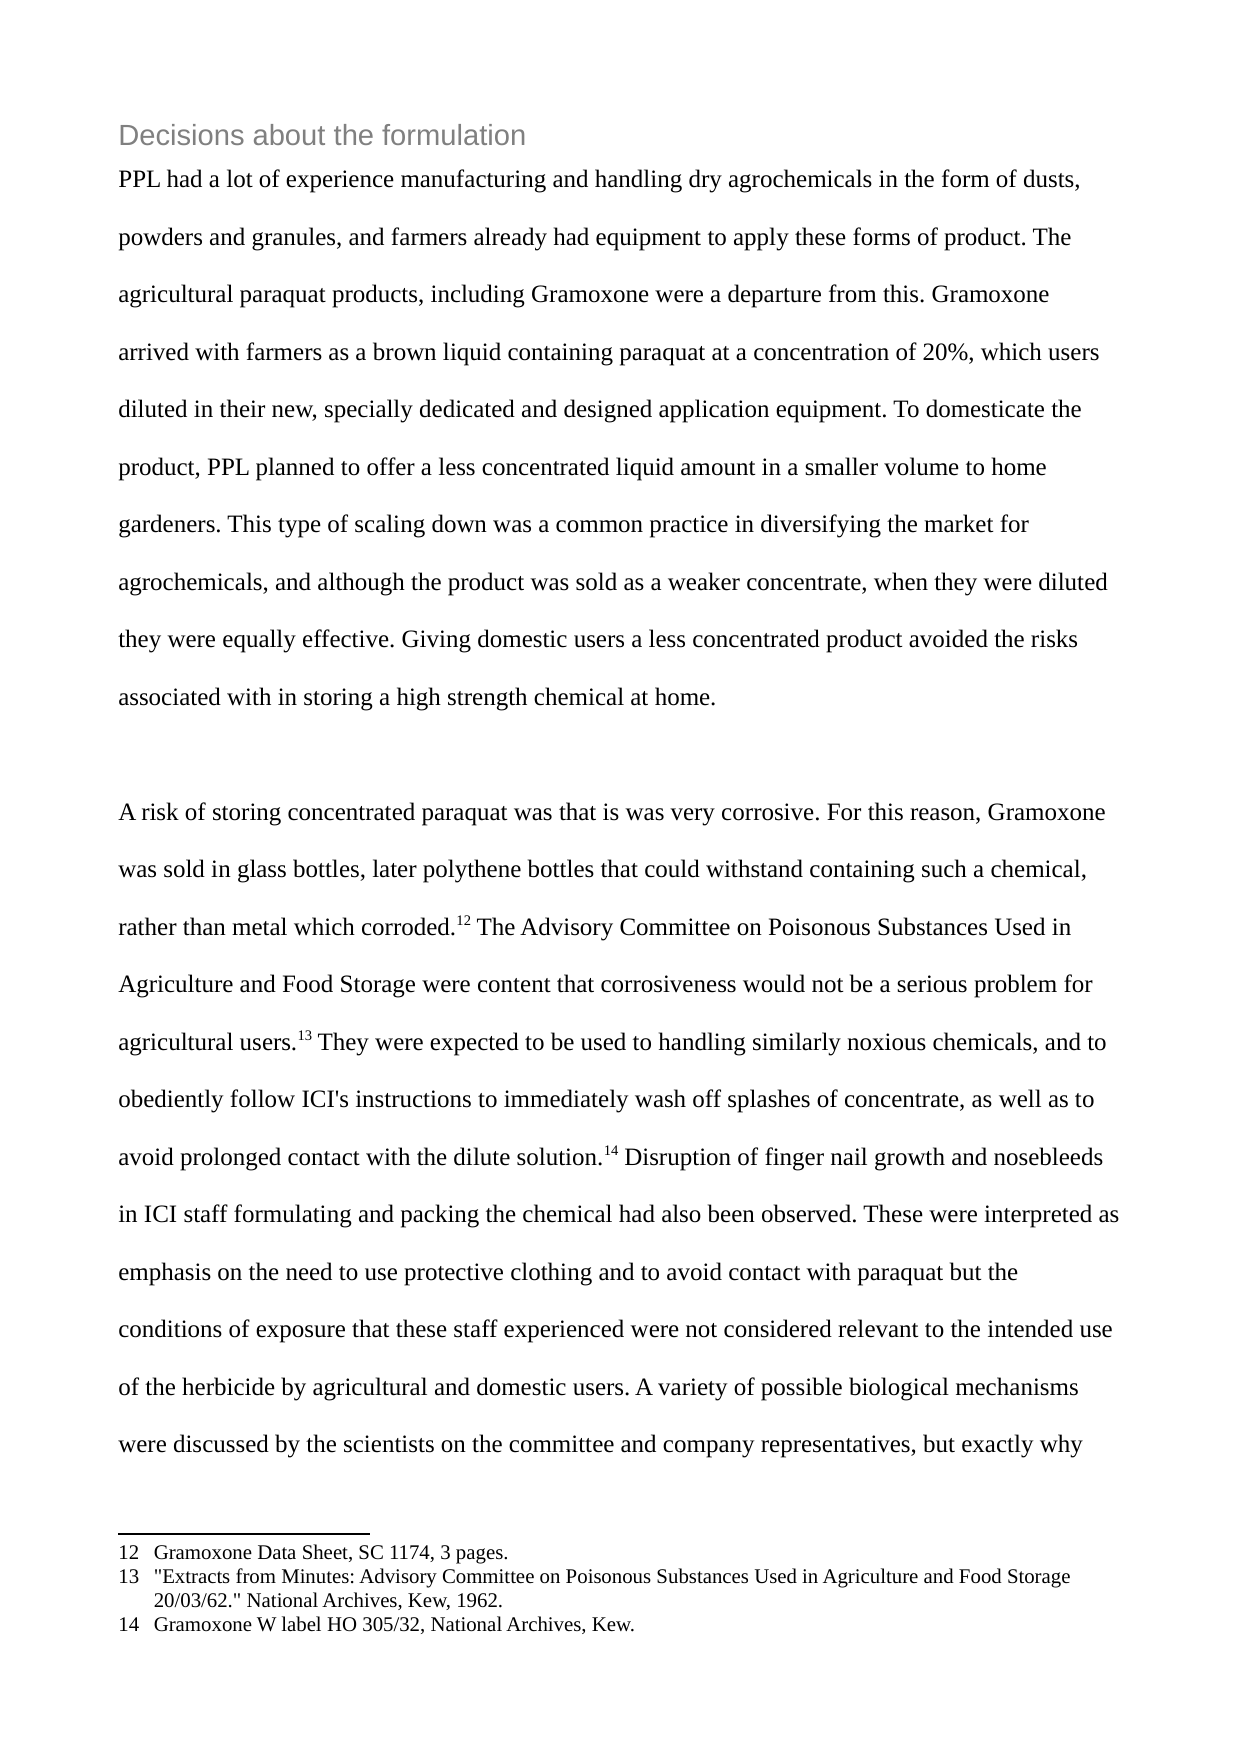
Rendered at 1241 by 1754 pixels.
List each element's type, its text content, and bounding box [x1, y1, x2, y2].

text "Extracts from Minutes: Advisory Committee on Poisonous Substances Used in Agriculture and Food Storage 20/03/62." National Archives, Kew, 1962. [118, 1564, 1122, 1612]
text Gramoxone Data Sheet, SC 1174, 3 pages. [118, 1539, 1122, 1564]
text PPL had a lot of experience manufacturing and handling dry agrochemicals in the form of dusts, powders and granules, and farmers already had equipment to apply these forms of product. The agricultural paraquat products, including Gramoxone were a departure from this. Gramoxone arrived with farmers as a brown liquid containing paraquat at a concentration of 20%, which users diluted in their new, specially dedicated and designed application equipment. To domesticate the product, PPL planned to offer a less concentrated liquid amount in a smaller volume to home gardeners. This type of scaling down was a common practice in diversifying the market for agrochemicals, and although the product was sold as a weaker concentrate, when they were diluted they were equally effective. Giving domestic users a less concentrated product avoided the risks associated with in storing a high strength chemical at home. [118, 164, 1122, 710]
text A risk of storing concentrated paraquat was that is was very corrosive. For this reason, Gramoxone was sold in glass bottles, later polythene bottles that could withstand containing such a chemical, rather than metal which corroded. The Advisory Committee on Poisonous Substances Used in Agriculture and Food Storage were content that corrosiveness would not be a serious problem for agricultural users. They were expected to be used to handling similarly noxious chemicals, and to obediently follow ICI's instructions to immediately wash off splashes of concentrate, as well as to avoid prolonged contact with the dilute solution. Disruption of finger nail growth and nosebleeds in ICI staff formulating and packing the chemical had also been observed. These were interpreted as emphasis on the need to use protective clothing and to avoid contact with paraquat but the conditions of exposure that these staff experienced were not considered relevant to the intended use of the herbicide by agricultural and domestic users. A variety of possible biological mechanisms were discussed by the scientists on the committee and company representatives, but exactly why [118, 797, 1122, 1458]
text Gramoxone W label HO 305/32, National Archives, Kew. [118, 1612, 1122, 1636]
subtitle Decisions about the formulation [118, 118, 1122, 152]
